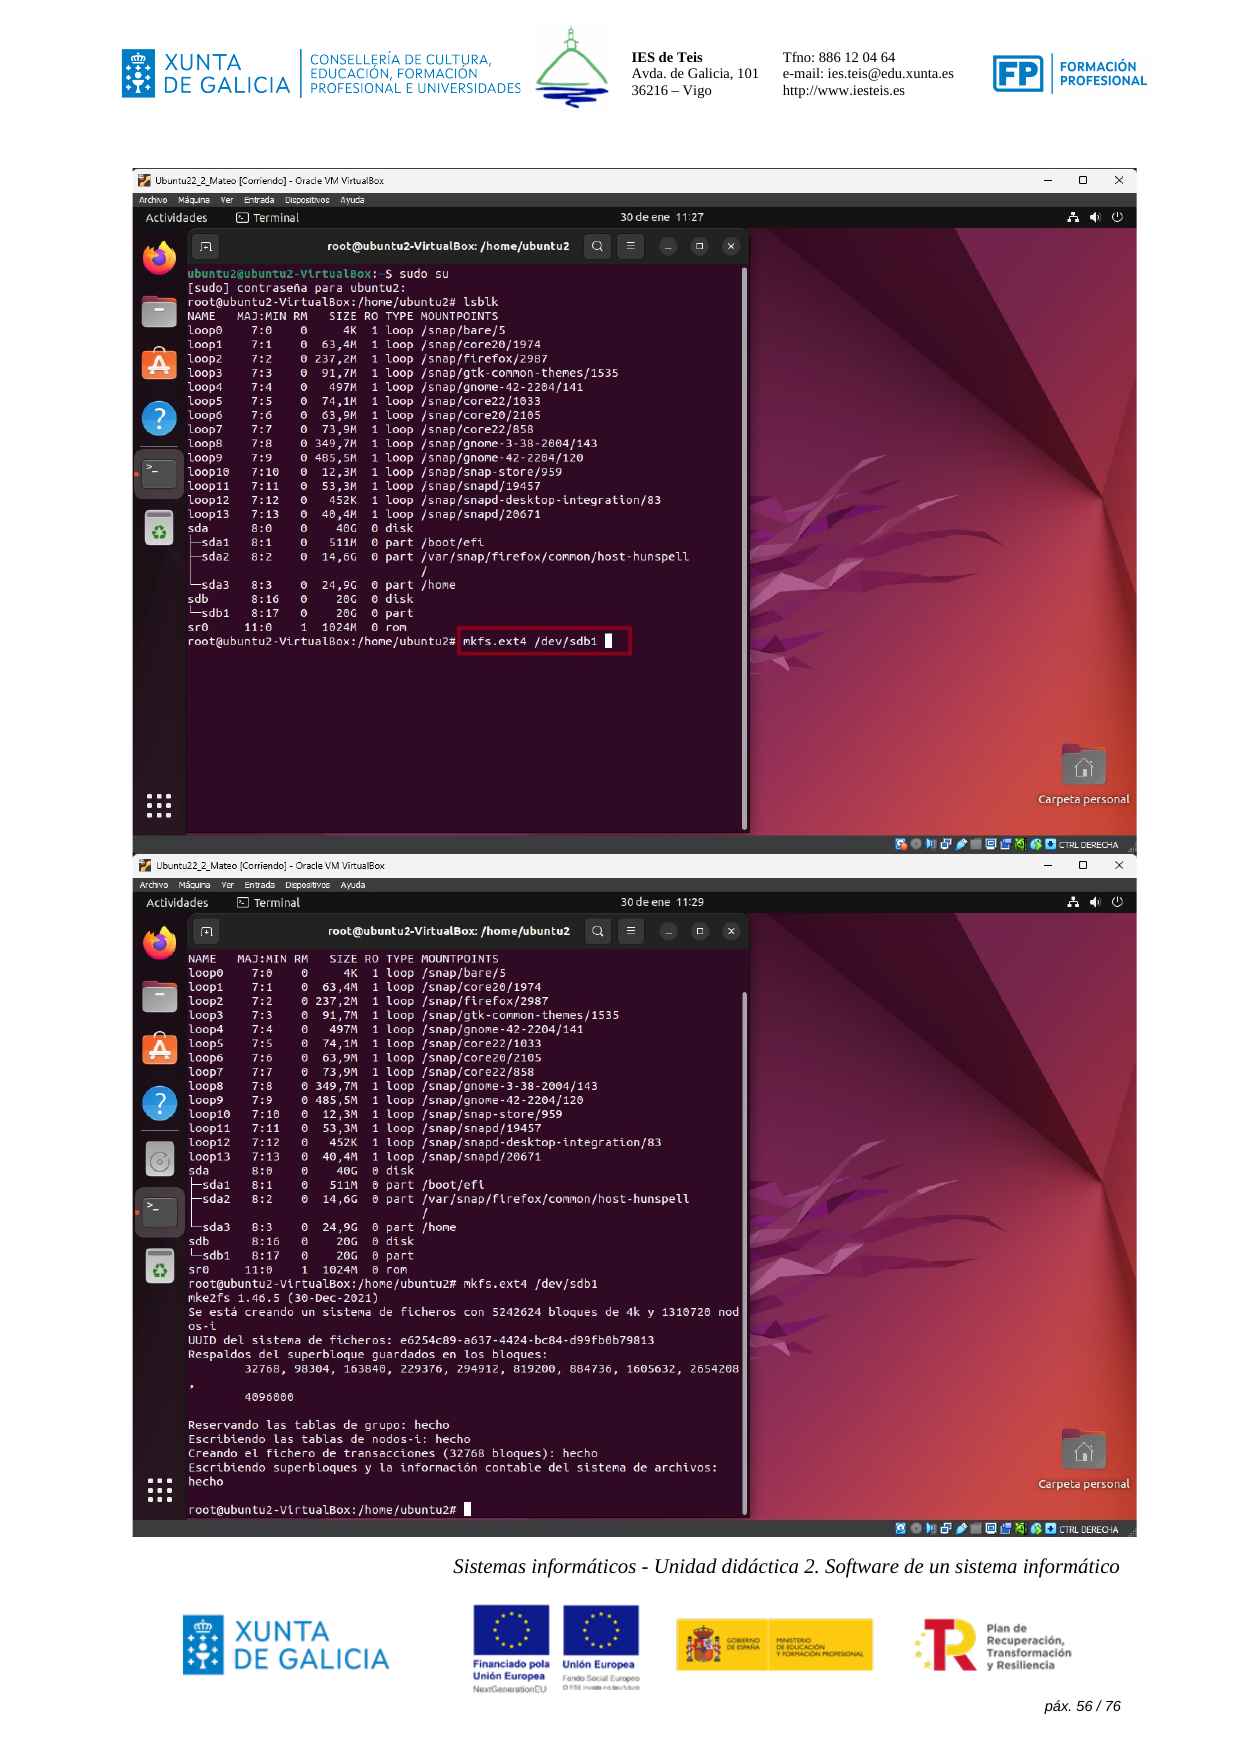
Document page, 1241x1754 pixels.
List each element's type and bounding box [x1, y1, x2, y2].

picture [132, 168, 1137, 1537]
picture [989, 50, 1153, 97]
picture [121, 49, 521, 98]
picture [534, 25, 611, 110]
picture [182, 1593, 1085, 1700]
